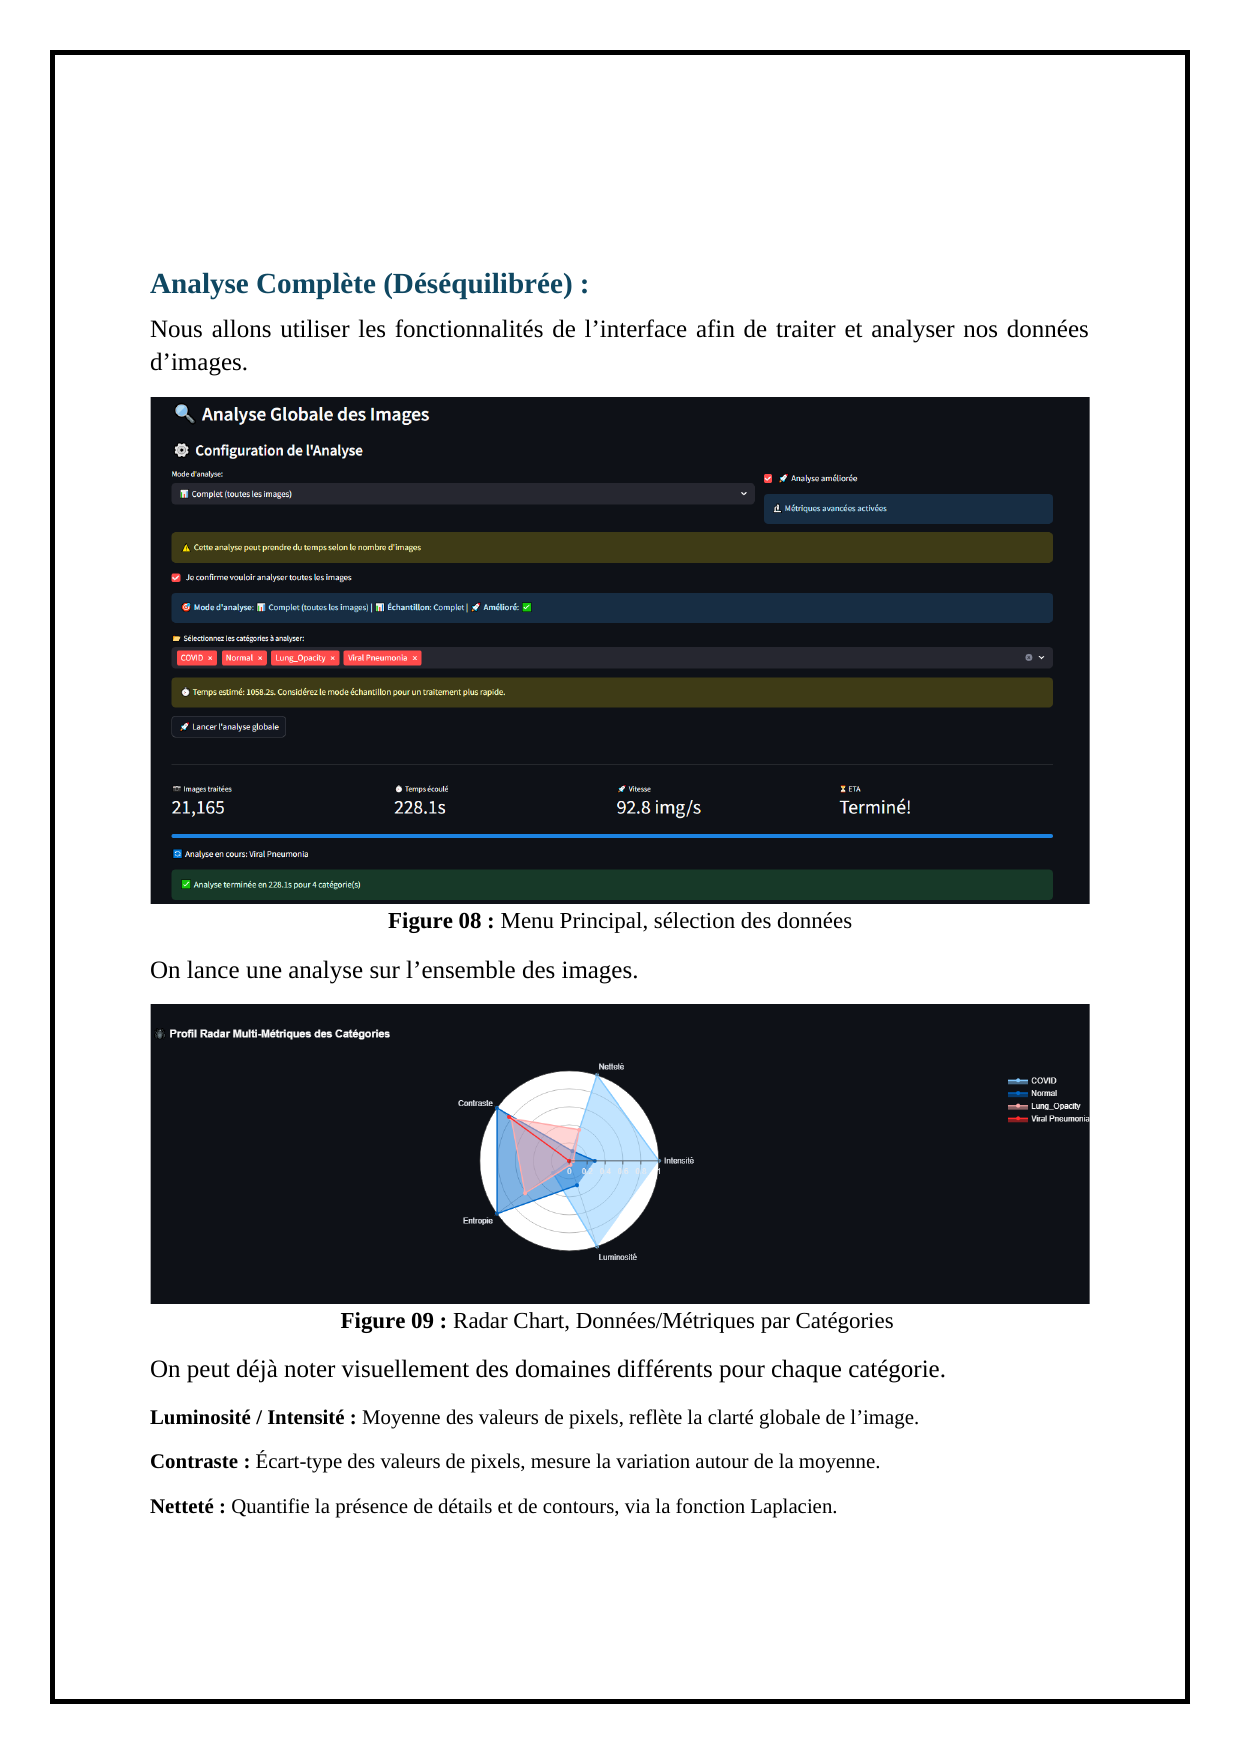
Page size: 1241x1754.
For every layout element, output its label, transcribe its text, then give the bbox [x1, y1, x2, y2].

text On peut déjà noter visuellement des domaines différents pour chaque catégorie. [150, 1354, 1090, 1383]
subtitle Analyse Complète (Déséquilibrée) : [150, 267, 1090, 300]
text Nous allons utiliser les fonctionnalités de l’interface afin de traiter et analyser nos données d’images. [150, 314, 1090, 376]
text Figure 09 : Radar Chart, Données/Métriques par Catégories [150, 1304, 1090, 1334]
text Netteté : Quantifie la présence de détails et de contours, via la fonction Laplacien. [150, 1493, 1090, 1518]
text Luminosité / Intensité : Moyenne des valeurs de pixels, reflète la clarté globale de l’image. [150, 1404, 1090, 1429]
text Contraste : Écart-type des valeurs de pixels, mesure la variation autour de la moyenne. [150, 1449, 1090, 1473]
text Figure 08 : Menu Principal, sélection des données [150, 904, 1090, 934]
text On lance une analyse sur l’ensemble des images. [150, 955, 1090, 983]
